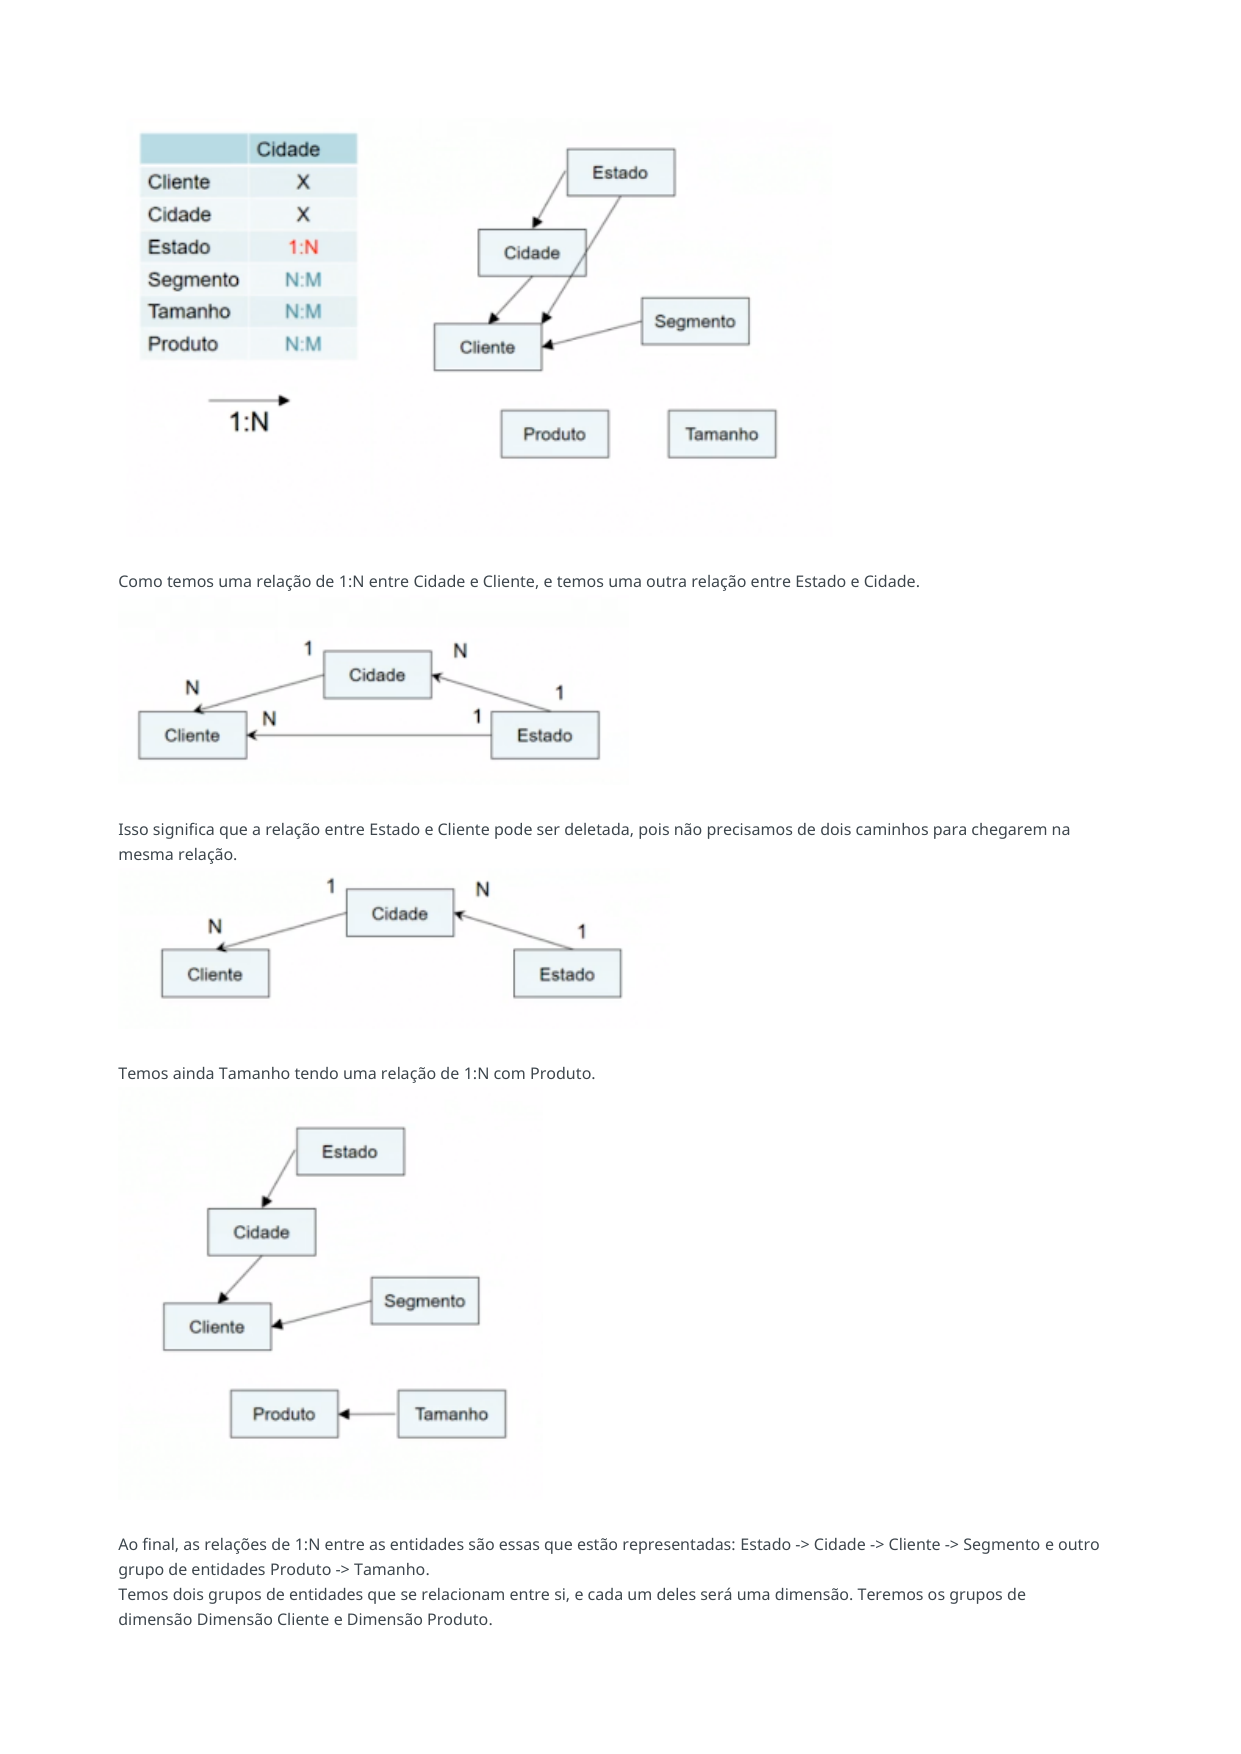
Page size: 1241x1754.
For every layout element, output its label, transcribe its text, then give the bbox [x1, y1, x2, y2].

picture [118, 868, 670, 1029]
picture [118, 1087, 544, 1500]
text Temos ainda Tamanho tendo uma relação de 1:N com Produto. [118, 1062, 1122, 1084]
picture [118, 595, 630, 785]
text Temos dois grupos de entidades que se relacionam entre si, e cada um deles será uma dimensão. Teremos os grupos de dimensão Dimensão Cliente e Dimensão Produto. [118, 1583, 1122, 1630]
picture [118, 118, 833, 537]
text Ao final, as relações de 1:N entre as entidades são essas que estão representadas: Estado -> Cidade -> Cliente -> Segmento e outro grupo de entidades Produto -> Tamanho. [118, 1533, 1122, 1580]
text Isso significa que a relação entre Estado e Cliente pode ser deletada, pois não precisamos de dois caminhos para chegarem na mesma relação. [118, 818, 1122, 866]
text Como temos uma relação de 1:N entre Cidade e Cliente, e temos uma outra relação entre Estado e Cidade. [118, 571, 1122, 592]
